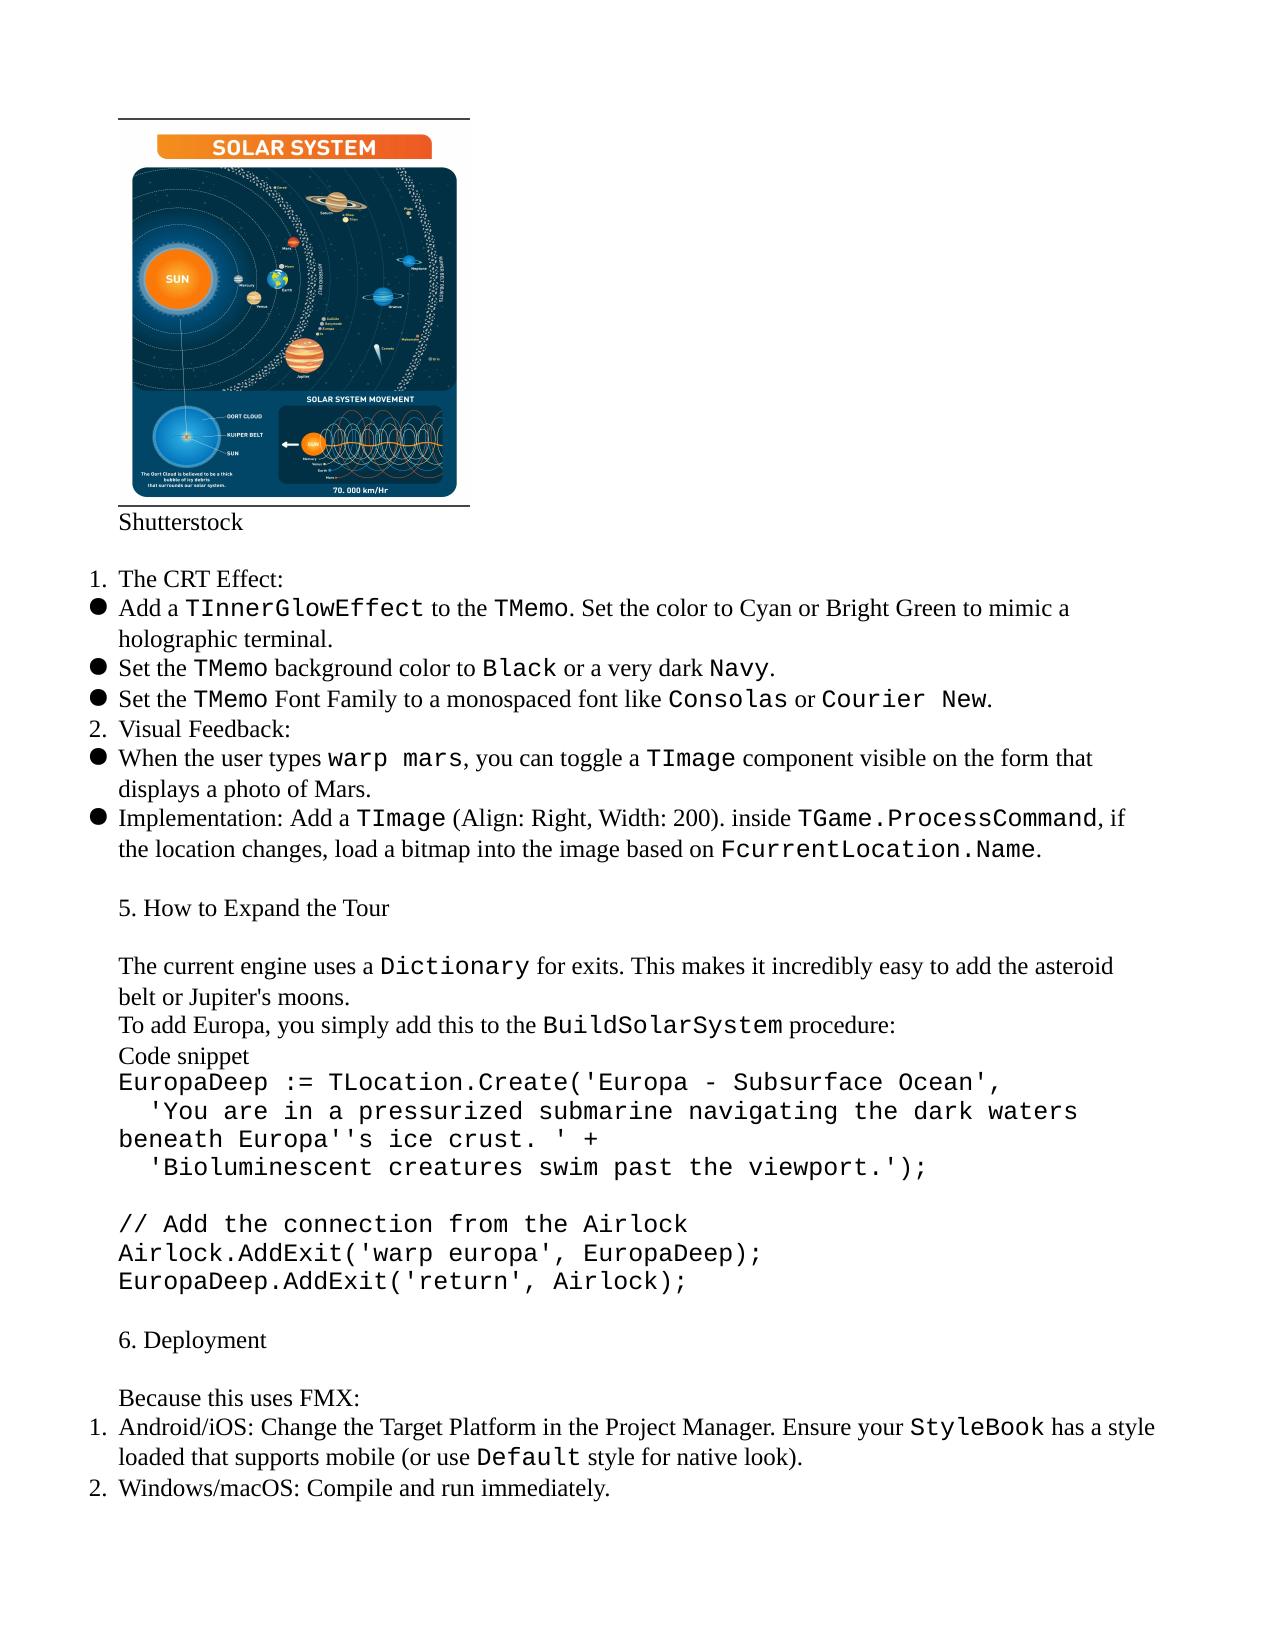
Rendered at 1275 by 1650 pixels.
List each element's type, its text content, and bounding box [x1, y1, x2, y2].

picture [118, 122, 471, 503]
text Airlock.AddExit('warp europa', EuropaDeep); [118, 1240, 1157, 1269]
text Code snippet [118, 1041, 1157, 1070]
list Windows/macOS: Compile and run immediately. [118, 1473, 1157, 1502]
text 'You are in a pressurized submarine navigating the dark waters beneath Europa''s ice crust. ' + [118, 1098, 1157, 1155]
list The CRT Effect: [118, 564, 1157, 593]
list Android/iOS: Change the Target Platform in the Project Manager. Ensure your StyleBook has a style loaded that supports mobile (or use Default style for native look). [118, 1412, 1157, 1473]
text Shutterstock [118, 507, 1157, 536]
list Implementation: Add a TImage (Align: Right, Width: 200). inside TGame.ProcessCommand, if the location changes, load a bitmap into the image based on FcurrentLocation.Name. [118, 803, 1157, 864]
list Set the TMemo Font Family to a monospaced font like Consolas or Courier New. [118, 684, 1157, 714]
text 5. How to Expand the Tour [118, 893, 1157, 922]
text EuropaDeep := TLocation.Create('Europa - Subsurface Ocean', [118, 1070, 1157, 1098]
list Visual Feedback: [118, 714, 1157, 743]
text 6. Deployment [118, 1325, 1157, 1354]
list Set the TMemo background color to Black or a very dark Navy. [118, 653, 1157, 684]
text To add Europa, you simply add this to the BuildSolarSystem procedure: [118, 1010, 1157, 1041]
list Add a TInnerGlowEffect to the TMemo. Set the color to Cyan or Bright Green to mimic a holographic terminal. [118, 593, 1157, 653]
text 'Bioluminescent creatures swim past the viewport.'); [118, 1155, 1157, 1183]
text EuropaDeep.AddExit('return', Airlock); [118, 1269, 1157, 1297]
text // Add the connection from the Airlock [118, 1212, 1157, 1240]
text Because this uses FMX: [118, 1383, 1157, 1412]
text The current engine uses a Dictionary for exits. This makes it incredibly easy to add the asteroid belt or Jupiter's moons. [118, 951, 1157, 1010]
list When the user types warp mars, you can toggle a TImage component visible on the form that displays a photo of Mars. [118, 743, 1157, 803]
